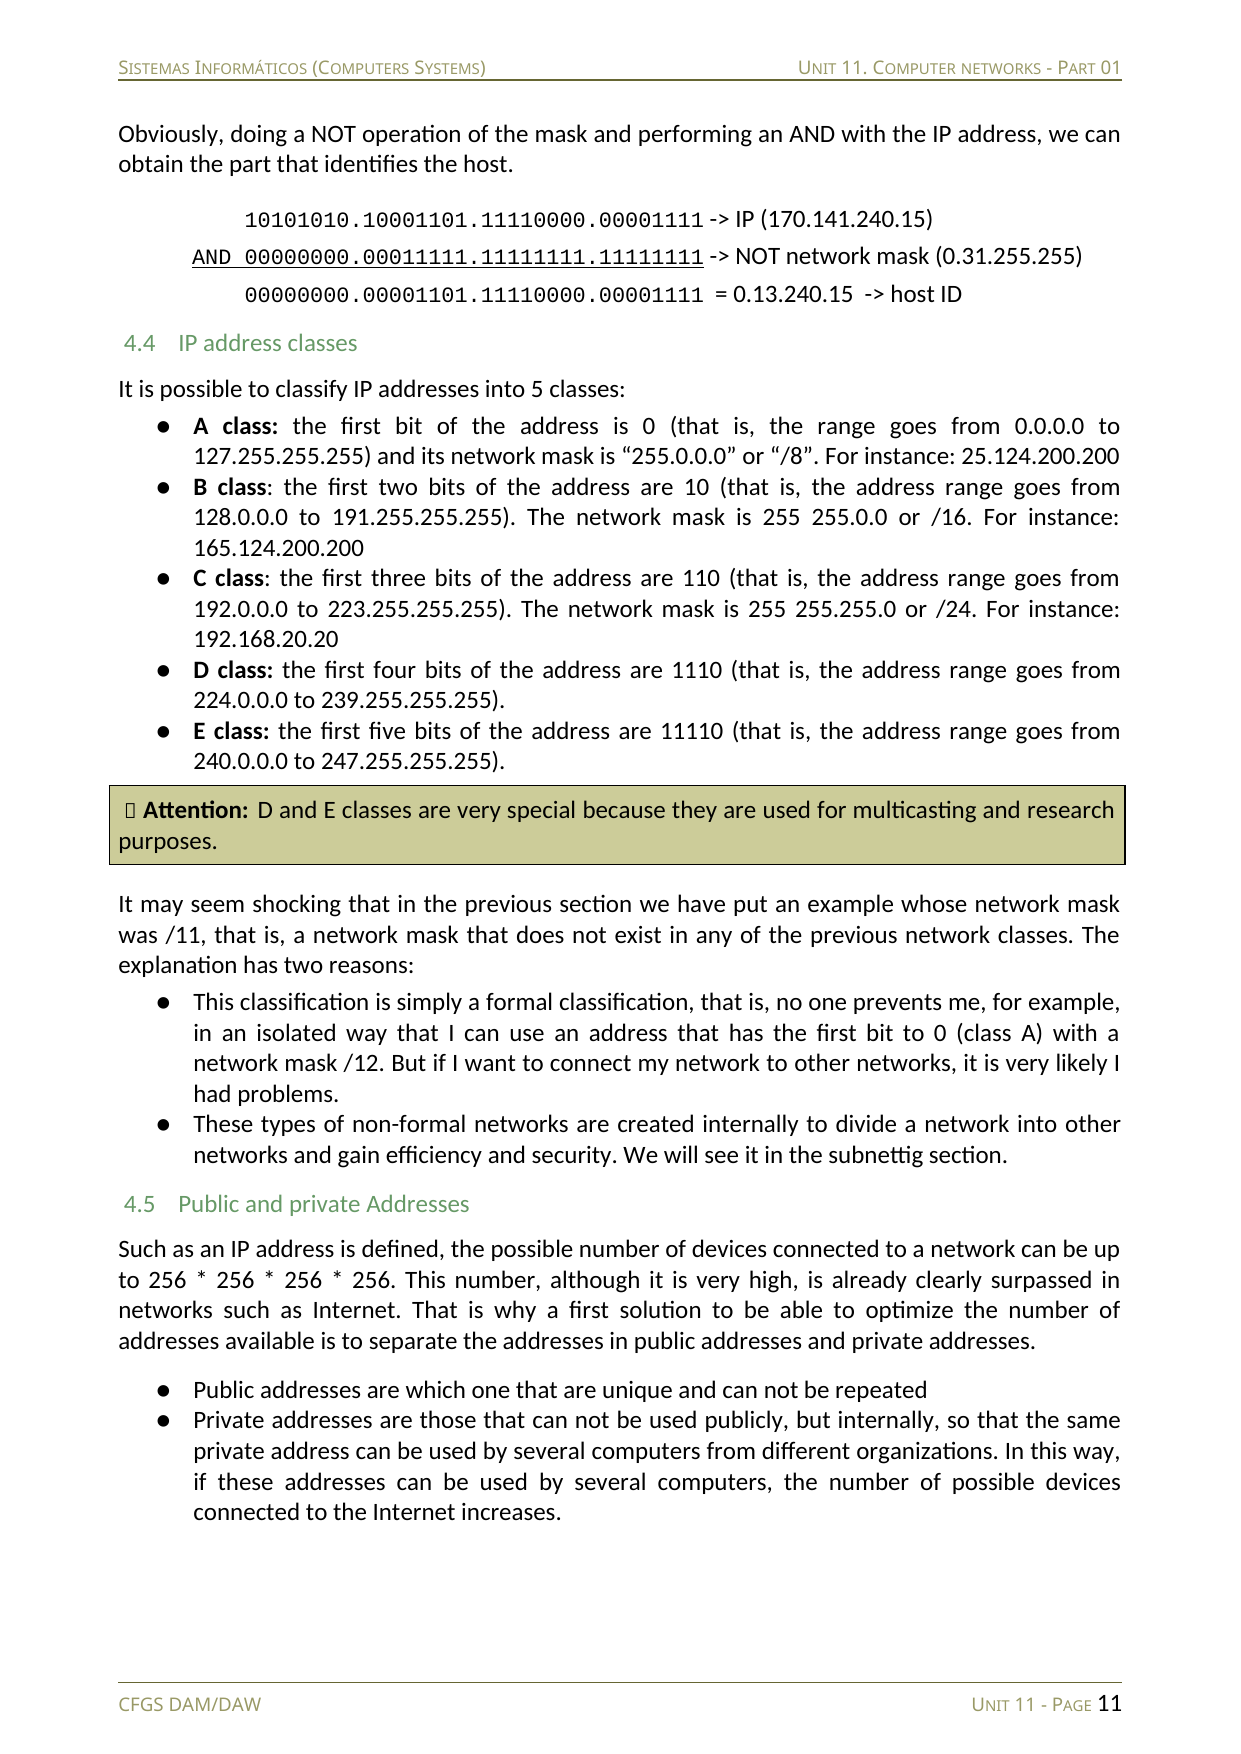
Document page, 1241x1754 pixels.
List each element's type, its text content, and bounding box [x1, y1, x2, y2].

list Public addresses are which one that are unique and can not be repeated [156, 1374, 1122, 1404]
list This classification is simply a formal classification, that is, no one prevents me, for example, in an isolated way that I can use an address that has the first bit to 0 (class A) with a network mask /12. But if I want to connect my network to other networks, it is very likely I had problems. [156, 986, 1122, 1108]
list These types of non-formal networks are created internally to divide a network into other networks and gain efficiency and security. We will see it in the subnettig section. [156, 1108, 1122, 1169]
list B class: the first two bits of the address are 10 (that is, the address range goes from 128.0.0.0 to 191.255.255.255). The network mask is 255 255.0.0 or /16. For instance: 165.124.200.200 [156, 471, 1122, 562]
list D class: the first four bits of the address are 1110 (that is, the address range goes from 224.0.0.0 to 239.255.255.255). [156, 654, 1122, 715]
subtitle IP address classes [118, 327, 1122, 358]
text It is possible to classify IP addresses into 5 classes: [118, 373, 1122, 403]
text 00000000.00001101.11110000.00001111 = 0.13.240.15 -> host ID [192, 278, 1122, 309]
list A class: the first bit of the address is 0 (that is, the range goes from 0.0.0.0 to 127.255.255.255) and its network mask is “255.0.0.0” or “/8”. For instance: 25.124.200.200 [156, 410, 1122, 471]
list C class: the first three bits of the address are 110 (that is, the address range goes from 192.0.0.0 to 223.255.255.255). The network mask is 255 255.255.0 or /24. For instance: 192.168.20.20 [156, 562, 1122, 654]
text Obviously, doing a NOT operation of the mask and performing an AND with the IP address, we can obtain the part that identifies the host. [118, 118, 1122, 179]
list E class: the first five bits of the address are 11110 (that is, the address range goes from 240.0.0.0 to 247.255.255.255). [156, 715, 1122, 776]
text 10101010.10001101.11110000.00001111 -> IP (170.141.240.15) [192, 203, 1122, 234]
subtitle Public and private Addresses [118, 1188, 1122, 1219]
text ❕ Attention: D and E classes are very special because they are used for multicasting and research purposes. [110, 786, 1124, 864]
text Such as an IP address is defined, the possible number of devices connected to a network can be up to 256 * 256 * 256 * 256. This number, although it is very high, is already clearly surpassed in networks such as Internet. That is why a first solution to be able to optimize the number of addresses available is to separate the addresses in public addresses and private addresses. [118, 1234, 1122, 1356]
text AND 00000000.00011111.11111111.11111111 -> NOT network mask (0.31.255.255) [192, 241, 1122, 271]
text It may seem shocking that in the previous section we have put an example whose network mask was /11, that is, a network mask that does not exist in any of the previous network classes. The explanation has two reasons: [118, 888, 1122, 980]
list Private addresses are those that can not be used publicly, but internally, so that the same private address can be used by several computers from different organizations. In this way, if these addresses can be used by several computers, the number of possible devices connected to the Internet increases. [156, 1404, 1122, 1527]
